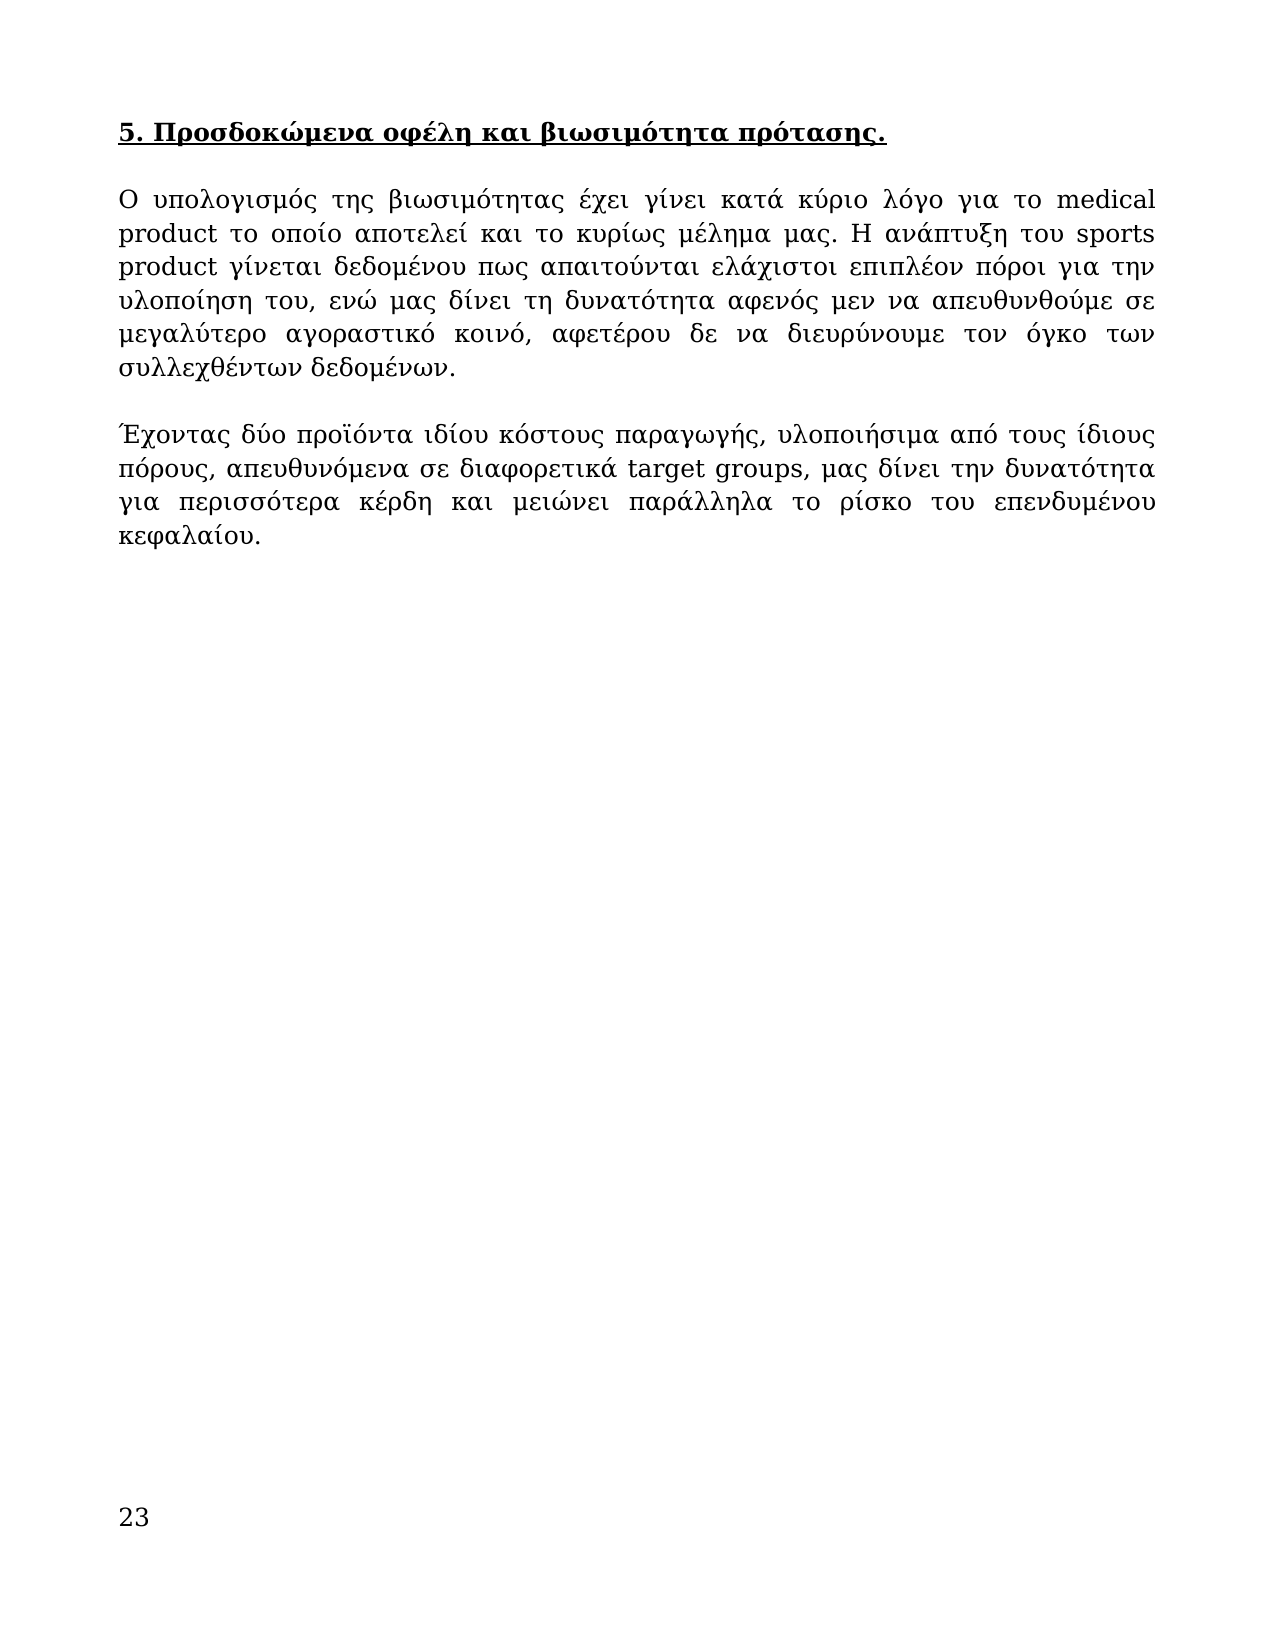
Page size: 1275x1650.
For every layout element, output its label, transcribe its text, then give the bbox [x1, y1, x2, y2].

text 5. Προσδοκώμενα οφέλη και βιωσιμότητα πρότασης. [118, 118, 1157, 147]
text Έχοντας δύο προϊόντα ιδίου κόστους παραγωγής, υλοποιήσιμα από τους ίδιους πόρους, απευθυνόμενα σε διαφορετικά target groups, μας δίνει την δυνατότητα για περισσότερα κέρδη και μειώνει παράλληλα το ρίσκο του επενδυμένου κεφαλαίου. [118, 420, 1157, 550]
text Ο υπολογισμός της βιωσιμότητας έχει γίνει κατά κύριο λόγο για το medical product το οποίο αποτελεί και το κυρίως μέλημα μας. Η ανάπτυξη του sports product γίνεται δεδομένου πως απαιτούνται ελάχιστοι επιπλέον πόροι για την υλοποίηση του, ενώ μας δίνει τη δυνατότητα αφενός μεν να απευθυνθούμε σε μεγαλύτερο αγοραστικό κοινό, αφετέρου δε να διευρύνουμε τον όγκο των συλλεχθέντων δεδομένων. [118, 185, 1157, 382]
